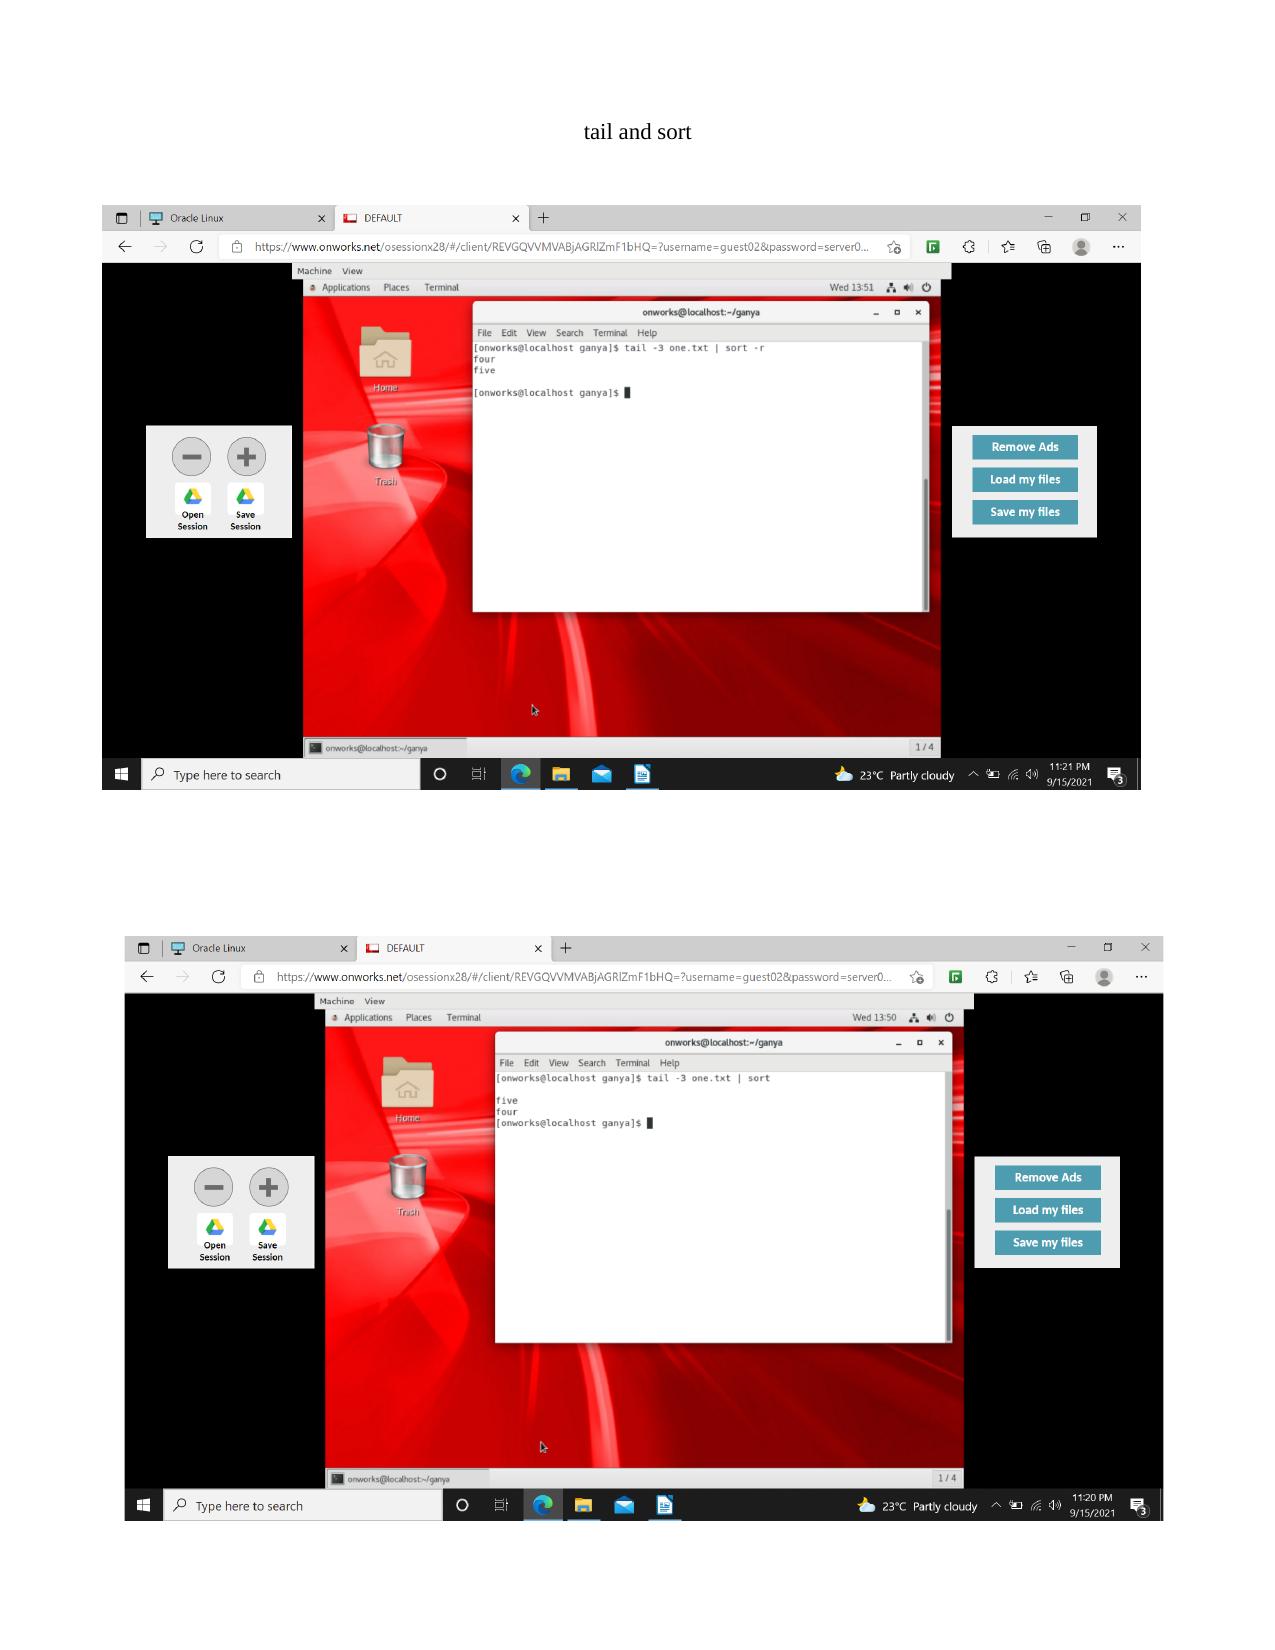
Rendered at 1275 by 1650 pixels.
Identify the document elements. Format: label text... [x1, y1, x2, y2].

text tail and sort [118, 118, 1157, 144]
